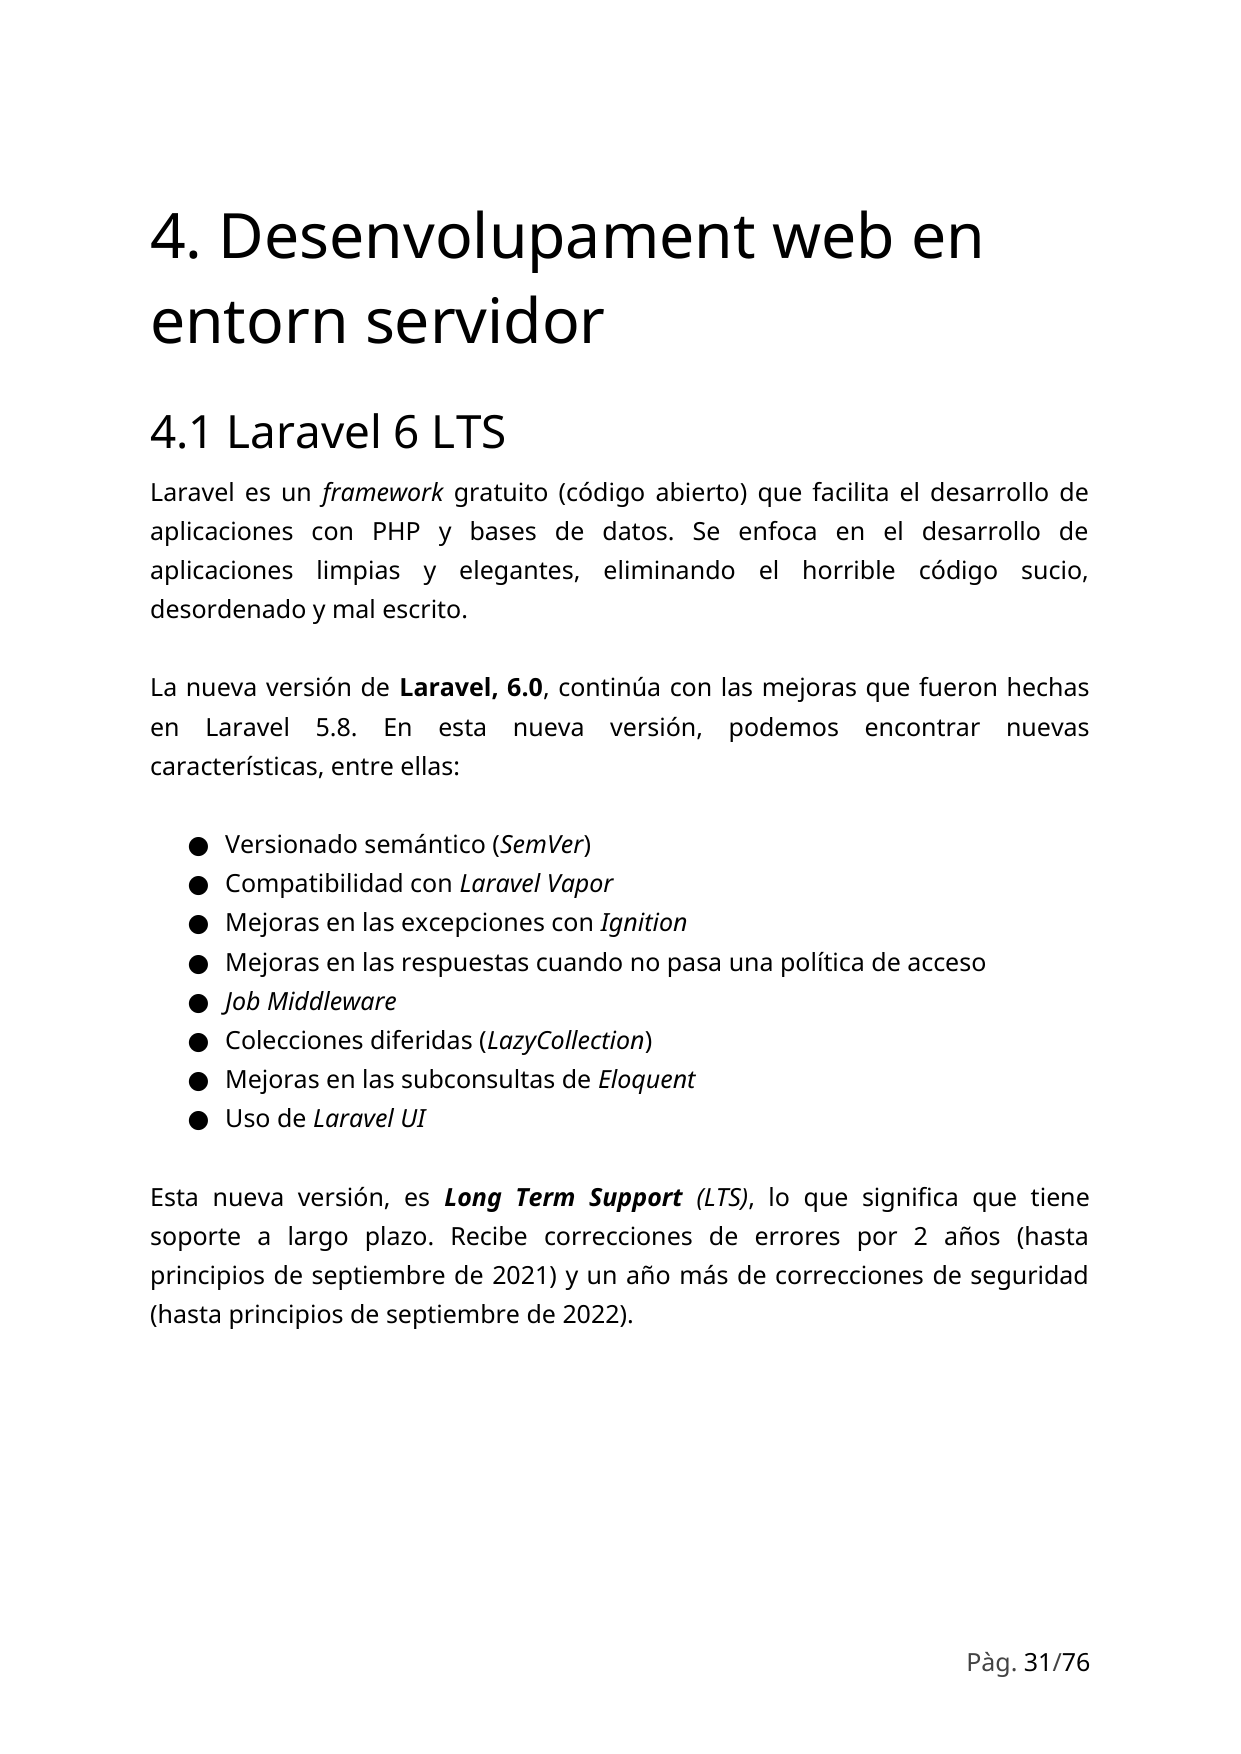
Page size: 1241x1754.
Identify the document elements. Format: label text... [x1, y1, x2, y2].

list Versionado semántico (SemVer) [187, 827, 1090, 861]
subtitle 4. Desenvolupament web en entorn servidor [150, 192, 1090, 362]
list Uso de Laravel UI [187, 1101, 1090, 1135]
list Job Middleware [187, 983, 1090, 1017]
list Colecciones diferidas (LazyCollection) [187, 1023, 1090, 1057]
text La nueva versión de Laravel, 6.0, continúa con las mejoras que fueron hechas en Laravel 5.8. En esta nueva versión, podemos encontrar nuevas características, entre ellas: [150, 670, 1090, 782]
text Laravel es un framework gratuito (código abierto) que facilita el desarrollo de aplicaciones con PHP y bases de datos. Se enfoca en el desarrollo de aplicaciones limpias y elegantes, eliminando el horrible código sucio, desordenado y mal escrito. [150, 474, 1090, 626]
list Mejoras en las respuestas cuando no pasa una política de acceso [187, 944, 1090, 978]
subtitle 4.1 Laravel 6 LTS [150, 399, 1090, 462]
list Compatibilidad con Laravel Vapor [187, 866, 1090, 900]
text Esta nueva versión, es Long Term Support (LTS), lo que significa que tiene soporte a largo plazo. Recibe correcciones de errores por 2 años (hasta principios de septiembre de 2021) y un año más de correcciones de seguridad (hasta principios de septiembre de 2022). [150, 1179, 1090, 1331]
list Mejoras en las excepciones con Ignition [187, 905, 1090, 939]
list Mejoras en las subconsultas de Eloquent [187, 1062, 1090, 1096]
